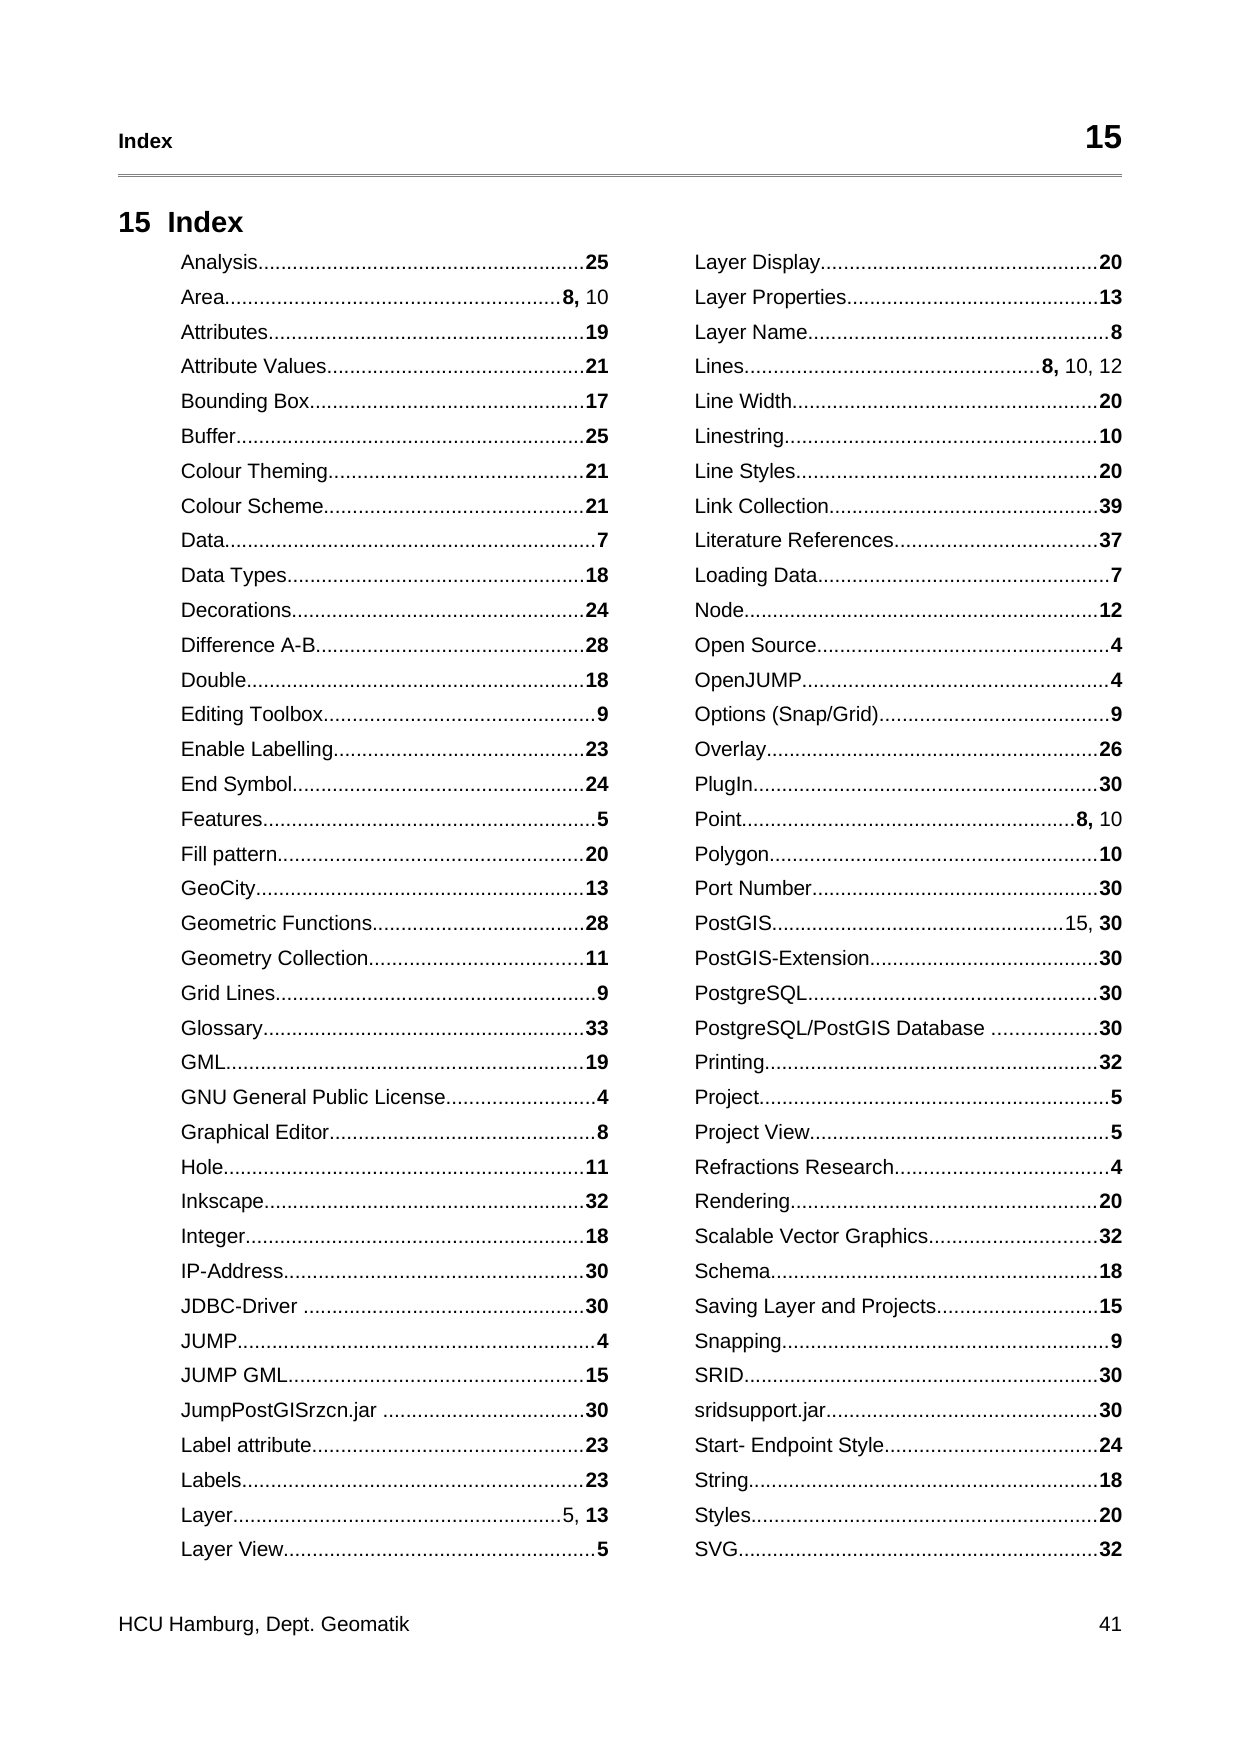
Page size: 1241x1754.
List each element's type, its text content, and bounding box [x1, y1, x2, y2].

text Saving Layer and Projects 15 [632, 1294, 1122, 1318]
text GML 19 [118, 1051, 608, 1074]
text Layer Properties 13 [632, 286, 1122, 309]
text Grid Lines 9 [118, 981, 608, 1005]
text Open Source 4 [632, 633, 1122, 657]
text String 18 [632, 1468, 1122, 1492]
text Layer Display 20 [632, 251, 1122, 274]
text SVG 32 [632, 1538, 1122, 1561]
text Attribute Values 21 [118, 355, 608, 378]
text Polygon 10 [632, 842, 1122, 866]
text Hole 11 [118, 1155, 608, 1179]
text PostGIS 15, 30 [632, 912, 1122, 935]
text Label attribute 23 [118, 1434, 608, 1457]
text Literature References 37 [632, 529, 1122, 552]
text Geometric Functions 28 [118, 912, 608, 935]
text Data Types 18 [118, 564, 608, 587]
text Start- Endpoint Style 24 [632, 1434, 1122, 1457]
text Overlay 26 [632, 738, 1122, 761]
text Enable Labelling 23 [118, 738, 608, 761]
text Line Styles 20 [632, 459, 1122, 483]
text Styles 20 [632, 1503, 1122, 1527]
text Features 5 [118, 807, 608, 831]
text PostgreSQL 30 [632, 981, 1122, 1005]
text SRID 30 [632, 1364, 1122, 1387]
text Options (Snap/Grid) 9 [632, 703, 1122, 726]
text GeoCity 13 [118, 877, 608, 900]
text Labels 23 [118, 1468, 608, 1492]
text Port Number 30 [632, 877, 1122, 900]
subtitle Index [118, 206, 1122, 238]
text PlugIn 30 [632, 773, 1122, 796]
text Double 18 [118, 668, 608, 692]
text Link Collection 39 [632, 494, 1122, 518]
text Layer Name 8 [632, 320, 1122, 344]
text OpenJUMP 4 [632, 668, 1122, 692]
text Snapping 9 [632, 1329, 1122, 1353]
text Attributes 19 [118, 320, 608, 344]
text Colour Theming 21 [118, 459, 608, 483]
text IP-Address 30 [118, 1260, 608, 1283]
text Project 5 [632, 1086, 1122, 1109]
text Buffer 25 [118, 425, 608, 448]
text Lines 8, 10, 12 [632, 355, 1122, 378]
text Schema 18 [632, 1260, 1122, 1283]
text Graphical Editor 8 [118, 1121, 608, 1144]
text Decorations 24 [118, 599, 608, 622]
text Refractions Research 4 [632, 1155, 1122, 1179]
text GNU General Public License 4 [118, 1086, 608, 1109]
text Scalable Vector Graphics 32 [632, 1225, 1122, 1248]
text Fill pattern 20 [118, 842, 608, 866]
text Linestring 10 [632, 425, 1122, 448]
text Inkscape 32 [118, 1190, 608, 1213]
text Line Width 20 [632, 390, 1122, 413]
text Rendering 20 [632, 1190, 1122, 1213]
text JumpPostGISrzcn.jar 30 [118, 1399, 608, 1422]
text Printing 32 [632, 1051, 1122, 1074]
text Loading Data 7 [632, 564, 1122, 587]
text Layer View 5 [118, 1538, 608, 1561]
text Node 12 [632, 599, 1122, 622]
text Point 8, 10 [632, 807, 1122, 831]
text JDBC-Driver 30 [118, 1294, 608, 1318]
text JUMP GML 15 [118, 1364, 608, 1387]
text Difference A-B 28 [118, 633, 608, 657]
text Data 7 [118, 529, 608, 552]
text Integer 18 [118, 1225, 608, 1248]
text Colour Scheme 21 [118, 494, 608, 518]
text Layer 5, 13 [118, 1503, 608, 1527]
text Area 8, 10 [118, 286, 608, 309]
text Geometry Collection 11 [118, 947, 608, 970]
text Bounding Box 17 [118, 390, 608, 413]
text End Symbol 24 [118, 773, 608, 796]
text Glossary 33 [118, 1016, 608, 1039]
text PostGIS-Extension 30 [632, 947, 1122, 970]
text Editing Toolbox 9 [118, 703, 608, 726]
text Project View 5 [632, 1121, 1122, 1144]
text sridsupport.jar 30 [632, 1399, 1122, 1422]
text PostgreSQL/PostGIS Database 30 [632, 1016, 1122, 1039]
text JUMP 4 [118, 1329, 608, 1353]
text Analysis 25 [118, 251, 608, 274]
